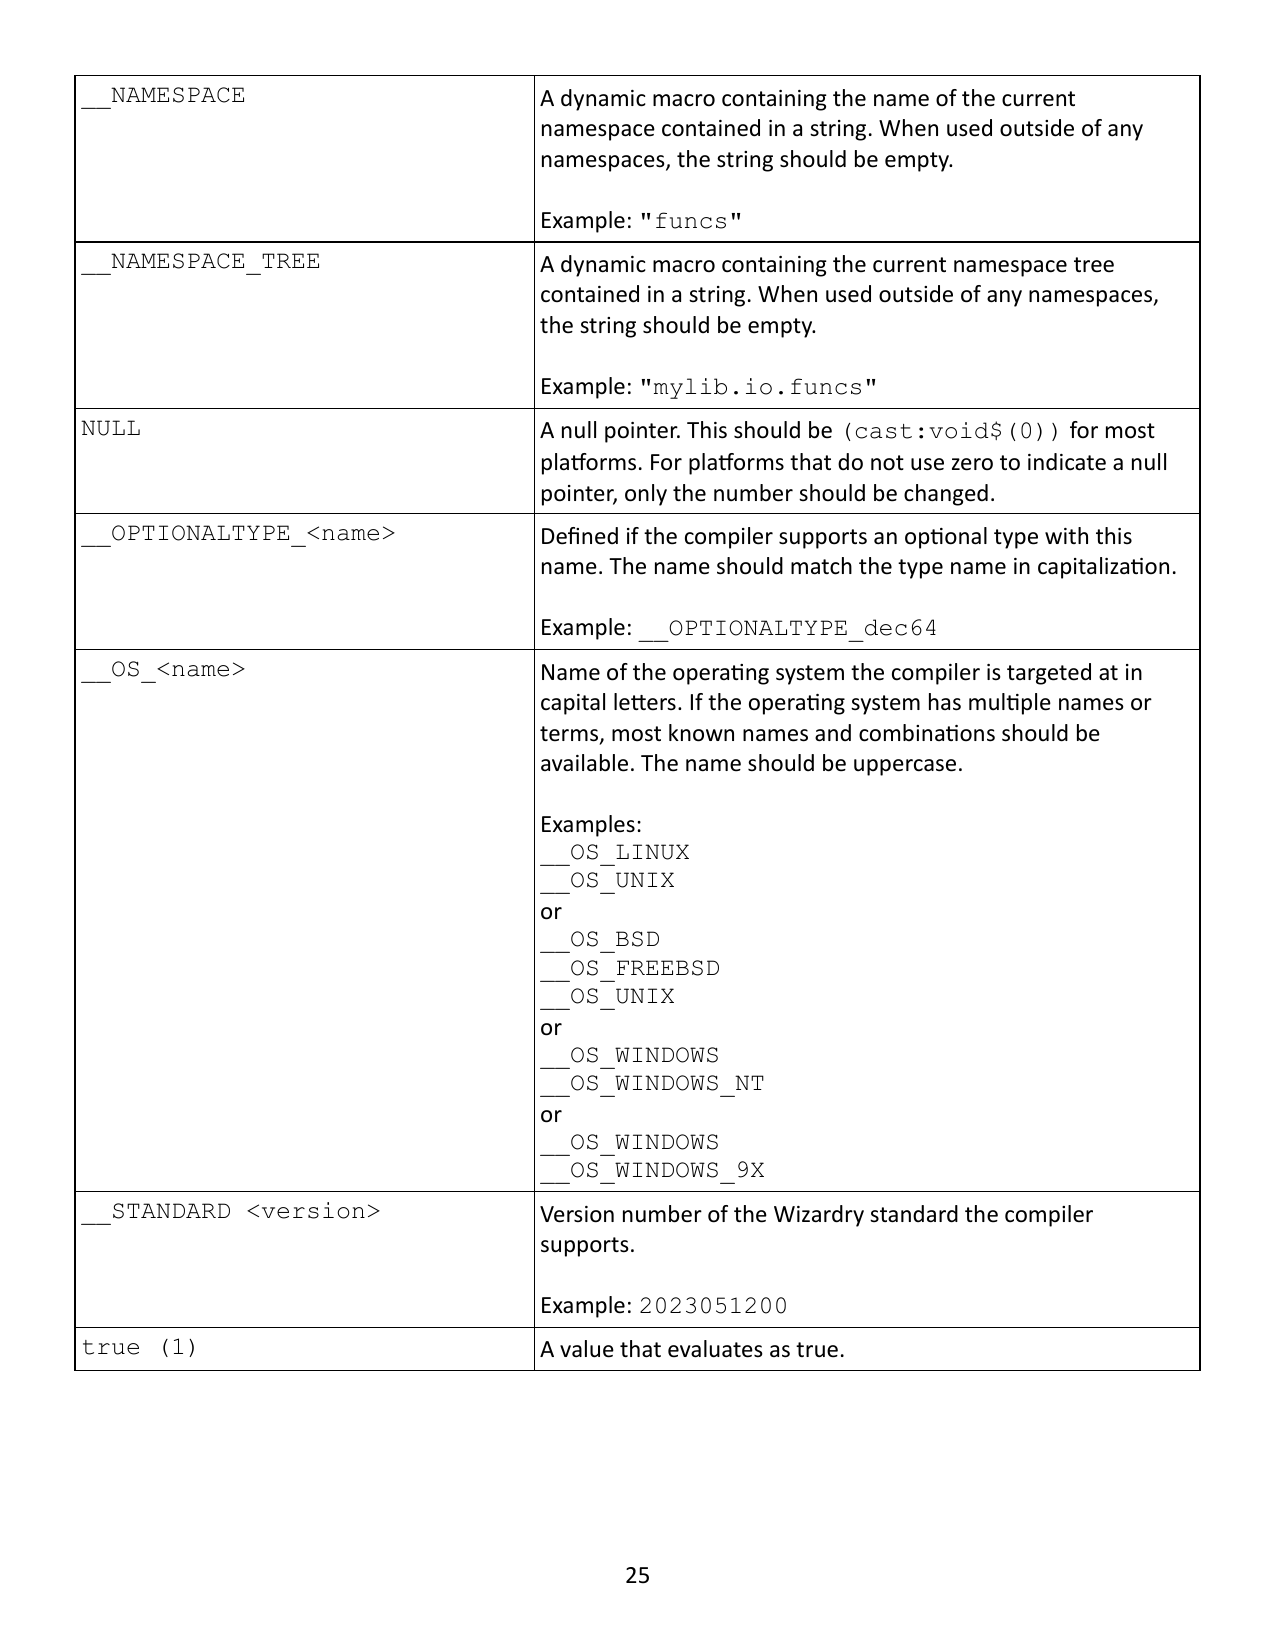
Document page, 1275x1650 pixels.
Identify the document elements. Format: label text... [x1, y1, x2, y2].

table_cell Defined if the compiler supports an optional type with this name. The name should match the type name in capitalization. Example: __OPTIONALTYPE_dec64 [535, 514, 1199, 649]
table_cell A dynamic macro containing the name of the current namespace contained in a string. When used outside of any namespaces, the string should be empty. Example: "funcs" [535, 76, 1199, 241]
table_cell Name of the operating system the compiler is targeted at in capital letters. If the operating system has multiple names or terms, most known names and combinations should be available. The name should be uppercase. Examples: __OS_LINUX __OS_UNIX or __OS_BSD __OS_FREEBSD __OS_UNIX or __OS_WINDOWS __OS_WINDOWS_NT or __OS_WINDOWS __OS_WINDOWS_9X [535, 650, 1199, 1191]
table_cell __NAMESPACE_TREE [76, 243, 534, 408]
table_cell A null pointer. This should be (cast:void$(0)) for most platforms. For platforms that do not use zero to indicate a null pointer, only the number should be changed. [535, 409, 1199, 513]
table_cell Version number of the Wizardry standard the compiler supports. Example: 2023051200 [535, 1192, 1199, 1327]
table_cell NULL [76, 409, 534, 513]
table_cell __OS_<name> [76, 650, 534, 1191]
table_cell A dynamic macro containing the current namespace tree contained in a string. When used outside of any namespaces, the string should be empty. Example: "mylib.io.funcs" [535, 243, 1199, 408]
table_cell __STANDARD <version> [76, 1192, 534, 1327]
table_cell __NAMESPACE [76, 76, 534, 241]
table_cell true (1) [76, 1328, 534, 1370]
table_cell __OPTIONALTYPE_<name> [76, 514, 534, 649]
table_cell A value that evaluates as true. [535, 1328, 1199, 1370]
